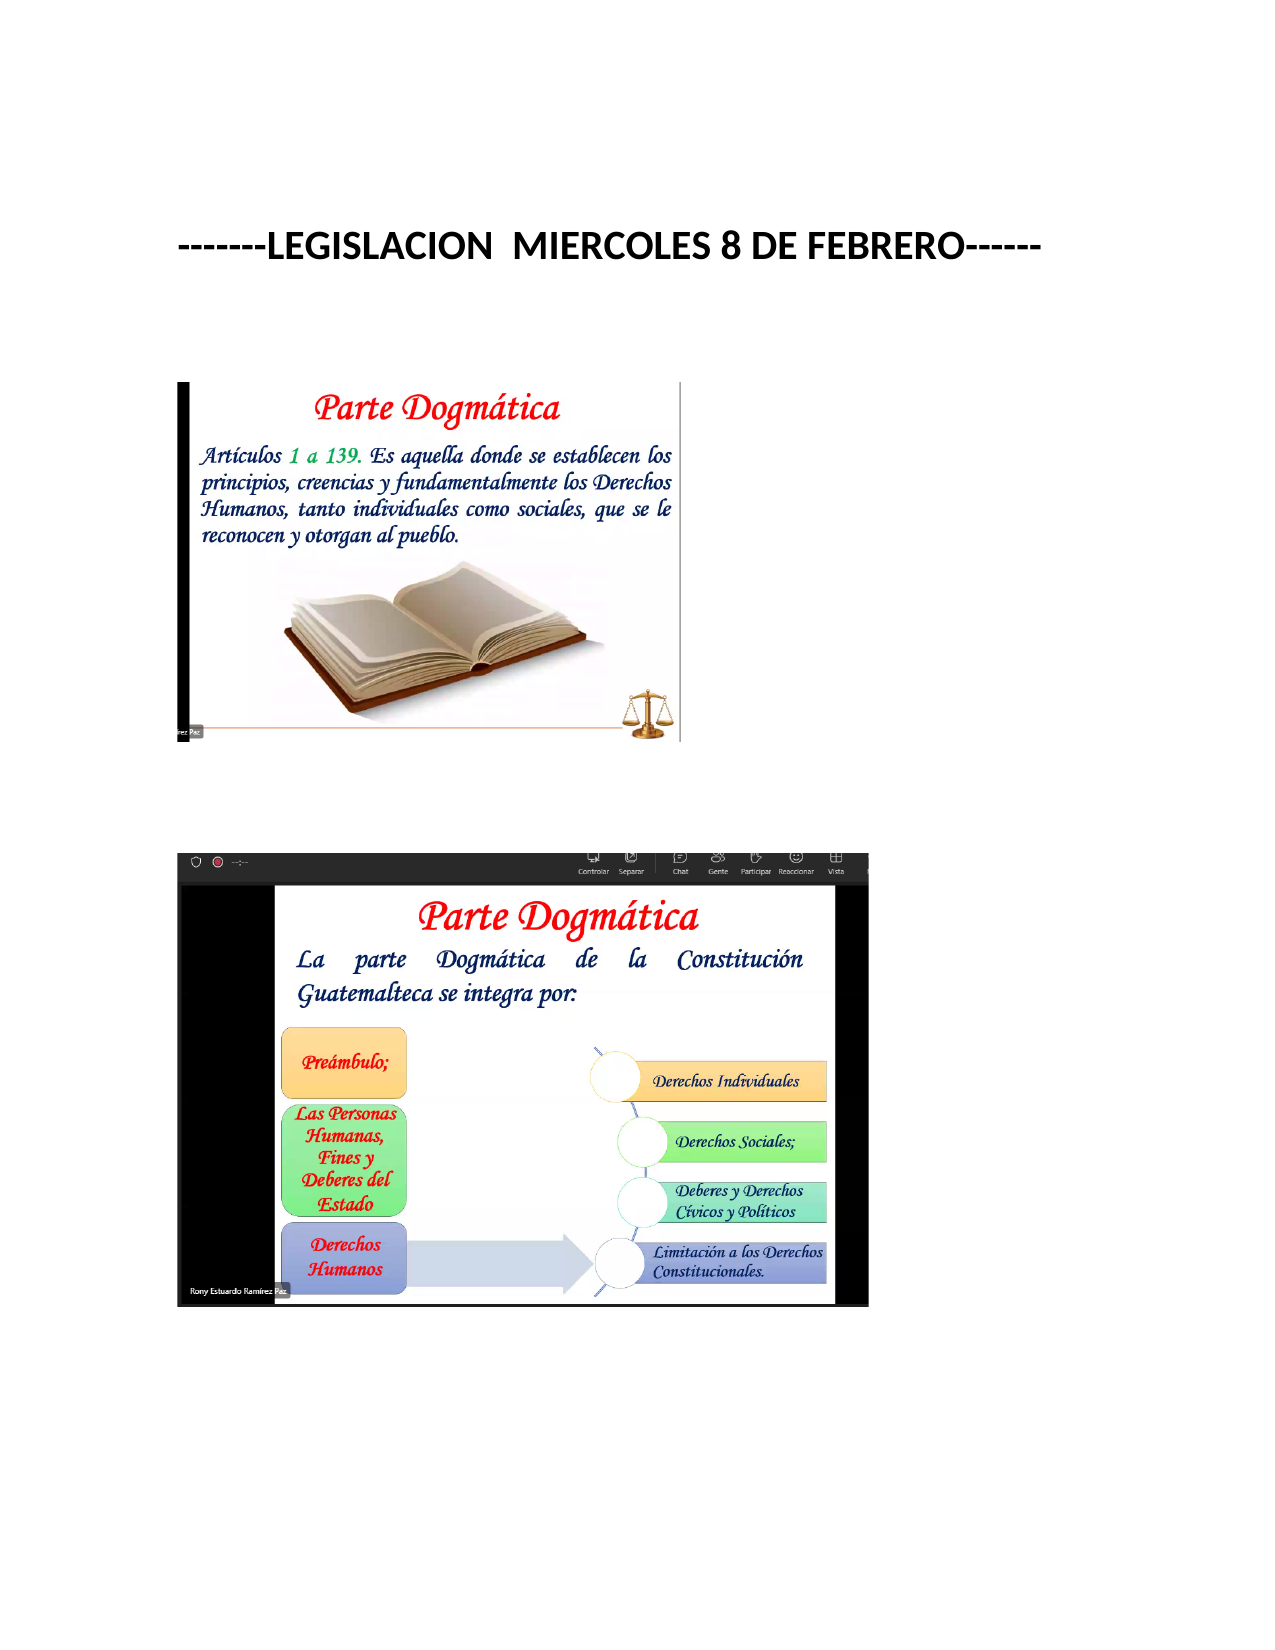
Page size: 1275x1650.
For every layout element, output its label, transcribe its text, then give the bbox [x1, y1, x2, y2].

text -------LEGISLACION MIERCOLES 8 DE FEBRERO------ [177, 219, 1098, 269]
